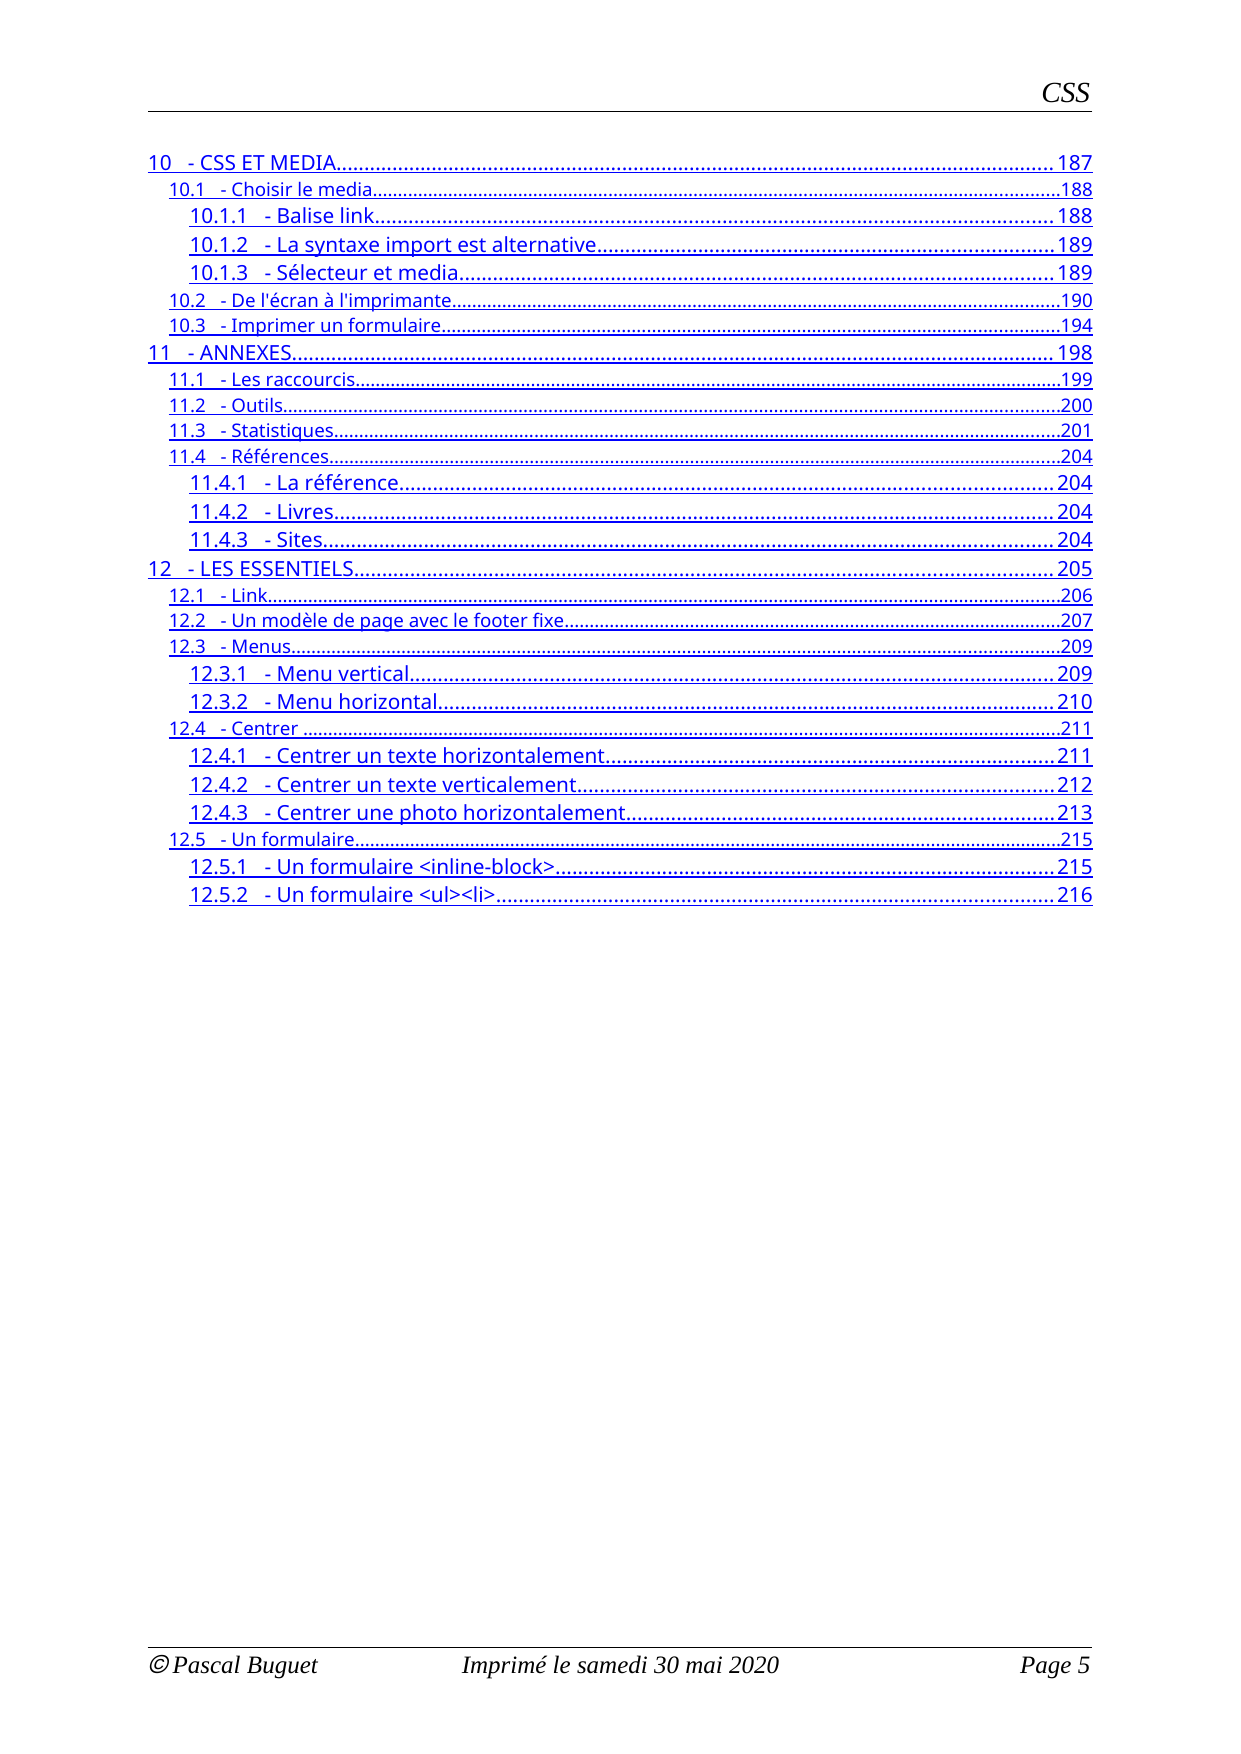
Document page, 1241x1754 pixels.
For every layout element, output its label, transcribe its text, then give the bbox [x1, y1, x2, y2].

text 12.3.2 - Menu horizontal 210 [189, 687, 1092, 711]
text 11.4.3 - Sites 204 [189, 525, 1092, 549]
text 11.4.2 - Livres 204 [189, 497, 1092, 521]
text 12.4.3 - Centrer une photo horizontalement 213 [189, 798, 1092, 822]
text 11 - ANNEXES 198 [148, 338, 1092, 362]
text 12.5.1 - Un formulaire <inline-block> 215 [189, 852, 1092, 876]
text 10.2 - De l'écran à l'imprimante 190 [168, 287, 1092, 309]
text 10.3 - Imprimer un formulaire 194 [168, 312, 1092, 334]
text 12.5 - Un formulaire 215 [168, 827, 1092, 848]
text 10.1 - Choisir le media 188 [168, 176, 1092, 198]
text 12.4.2 - Centrer un texte verticalement 212 [189, 770, 1092, 794]
text 11.1 - Les raccourcis 199 [168, 366, 1092, 388]
text 11.4 - Références 204 [168, 443, 1092, 465]
text 11.4.1 - La référence 204 [189, 468, 1092, 493]
text 10.1.2 - La syntaxe import est alternative 189 [189, 230, 1092, 254]
text 12.1 - Link 206 [168, 582, 1092, 604]
text 12.5.2 - Un formulaire <ul><li> 216 [189, 881, 1092, 905]
text 12.4 - Centrer … 211 [168, 716, 1092, 737]
text 12.3.1 - Menu vertical 209 [189, 659, 1092, 683]
text 12.4.1 - Centrer un texte horizontalement 211 [189, 741, 1092, 765]
text 10 - CSS ET MEDIA 187 [148, 148, 1092, 172]
text 12.2 - Un modèle de page avec le footer fixe 207 [168, 608, 1092, 629]
text 12 - LES ESSENTIELS 205 [148, 554, 1092, 578]
text 11.2 - Outils 200 [168, 392, 1092, 414]
text 10.1.1 - Balise link 188 [189, 202, 1092, 226]
text 10.1.3 - Sélecteur et media 189 [189, 258, 1092, 283]
text 12.3 - Menus 209 [168, 633, 1092, 655]
text 11.3 - Statistiques 201 [168, 417, 1092, 439]
